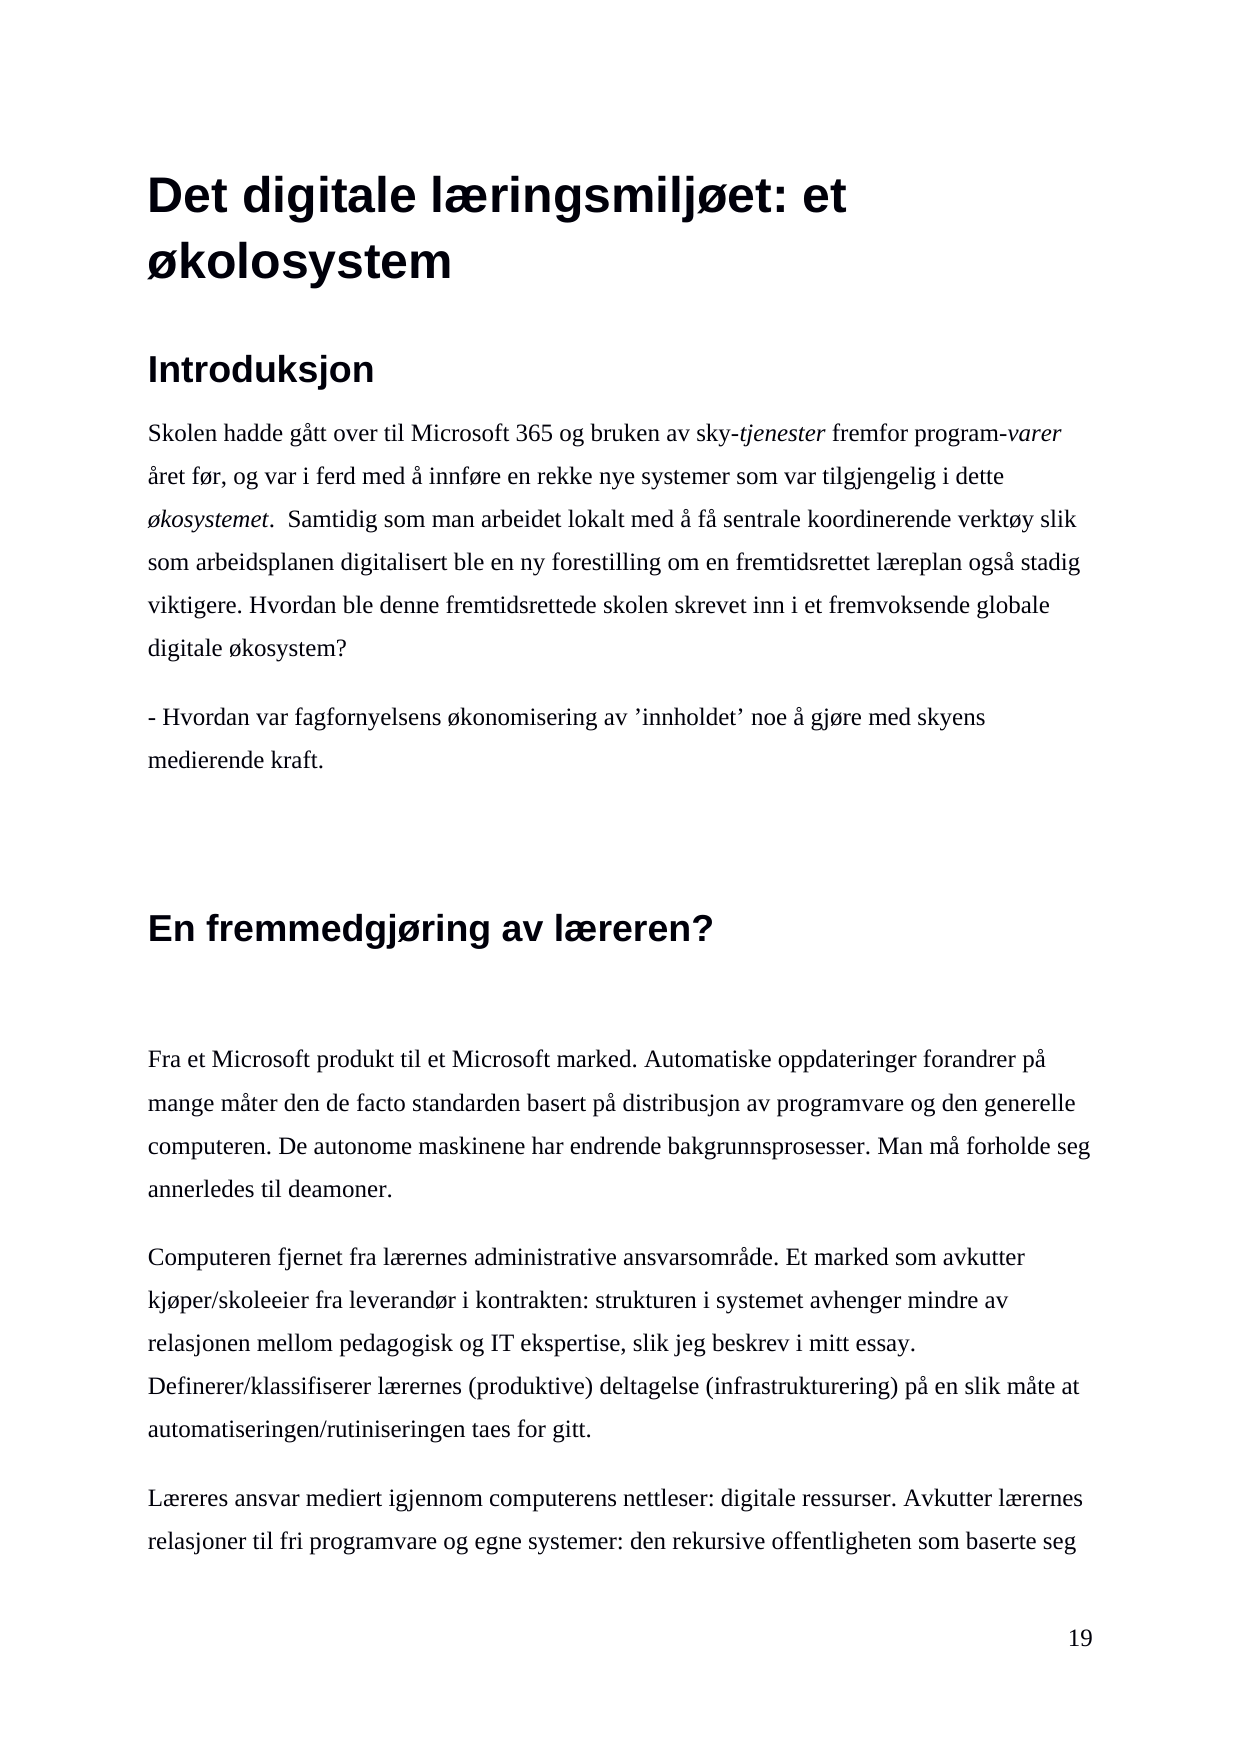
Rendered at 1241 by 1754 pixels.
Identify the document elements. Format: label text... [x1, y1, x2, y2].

text - Hvordan var fagfornyelsens økonomisering av ’innholdet’ noe å gjøre med skyens medierende kraft. [148, 702, 1092, 773]
text Fra et Microsoft produkt til et Microsoft marked. Automatiske oppdateringer forandrer på mange måter den de facto standarden basert på distribusjon av programvare og den generelle computeren. De autonome maskinene har endrende bakgrunnsprosesser. Man må forholde seg annerledes til deamoner. [148, 1044, 1092, 1203]
text Læreres ansvar mediert igjennom computerens nettleser: digitale ressurser. Avkutter lærernes relasjoner til fri programvare og egne systemer: den rekursive offentligheten som baserte seg [148, 1483, 1092, 1554]
subtitle Det digitale læringsmiljøet: et økolosystem [148, 165, 1092, 289]
subtitle Introduksjon [148, 347, 1092, 391]
text Computeren fjernet fra lærernes administrative ansvarsområde. Et marked som avkutter kjøper/skoleeier fra leverandør i kontrakten: strukturen i systemet avhenger mindre av relasjonen mellom pedagogisk og IT ekspertise, slik jeg beskrev i mitt essay. Definerer/klassifiserer lærernes (produktive) deltagelse (infrastrukturering) på en slik måte at automatiseringen/rutiniseringen taes for gitt. [148, 1242, 1092, 1443]
text Skolen hadde gått over til Microsoft 365 og bruken av sky-tjenester fremfor program-varer året før, og var i ferd med å innføre en rekke nye systemer som var tilgjengelig i dette økosystemet. Samtidig som man arbeidet lokalt med å få sentrale koordinerende verktøy slik som arbeidsplanen digitalisert ble en ny forestilling om en fremtidsrettet læreplan også stadig viktigere. Hvordan ble denne fremtidsrettede skolen skrevet inn i et fremvoksende globale digitale økosystem? [148, 418, 1092, 662]
subtitle En fremmedgjøring av læreren? [148, 906, 1092, 949]
